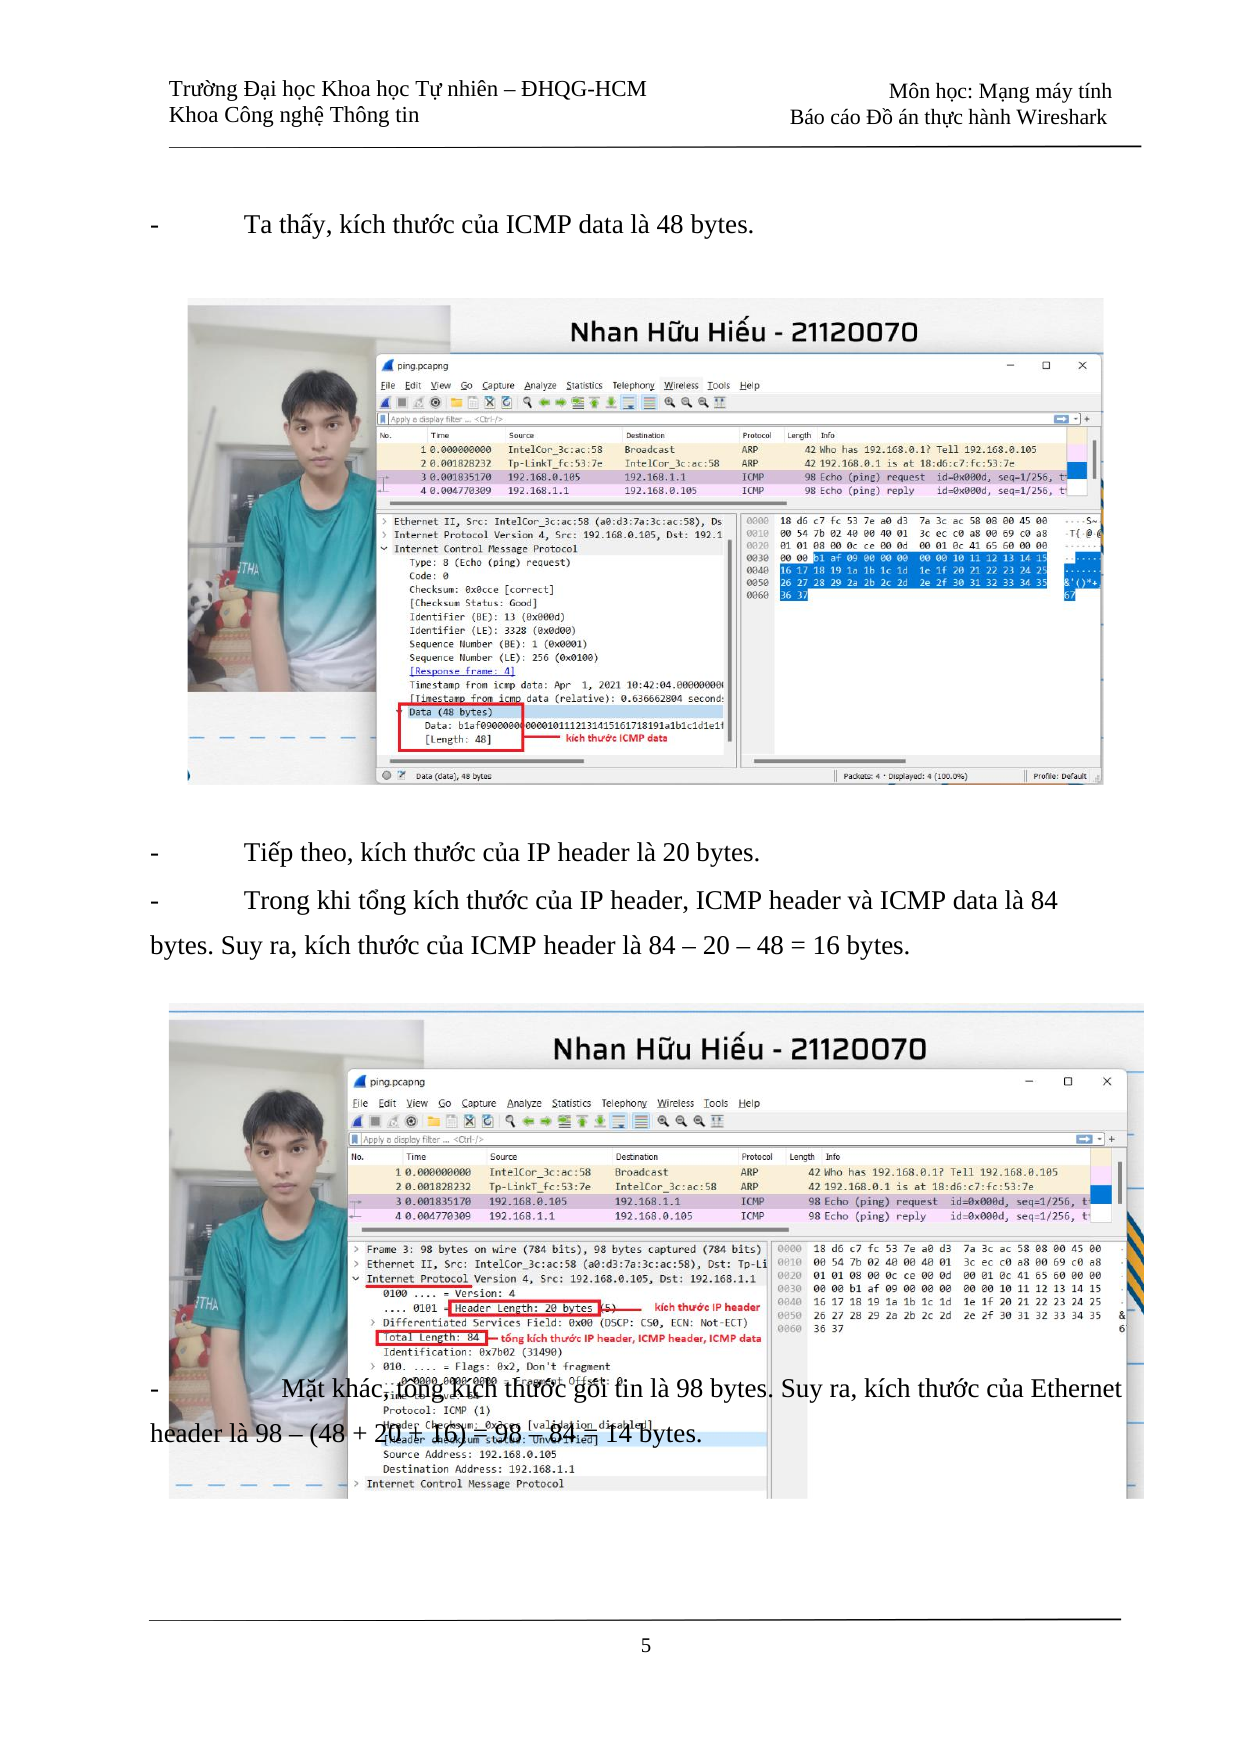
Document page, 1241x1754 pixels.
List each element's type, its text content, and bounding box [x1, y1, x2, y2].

picture [187, 298, 1104, 785]
list Mặt khác, tổng kích thước gói tin là 98 bytes. Suy ra, kích thước của Ethernet header là 98 – (48 + 20 + 16) = 98 – 84 = 14 bytes. [150, 1372, 1123, 1448]
picture [168, 1003, 1144, 1499]
text Trường Đại học Khoa học Tự nhiên – ĐHQG-HCM Khoa Công nghệ Thông tin [169, 76, 648, 127]
list Trong khi tổng kích thước của IP header, ICMP header và ICMP data là 84 bytes. Suy ra, kích thước của ICMP header là 84 – 20 – 48 = 16 bytes. [150, 884, 1123, 960]
text Môn học: Mạng máy tính Báo cáo Đồ án thực hành Wireshark [789, 78, 1123, 129]
list Ta thấy, kích thước của ICMP data là 48 bytes. [150, 208, 1123, 239]
list Tiếp theo, kích thước của IP header là 20 bytes. [150, 836, 1123, 868]
text 5 [150, 1633, 1142, 1657]
